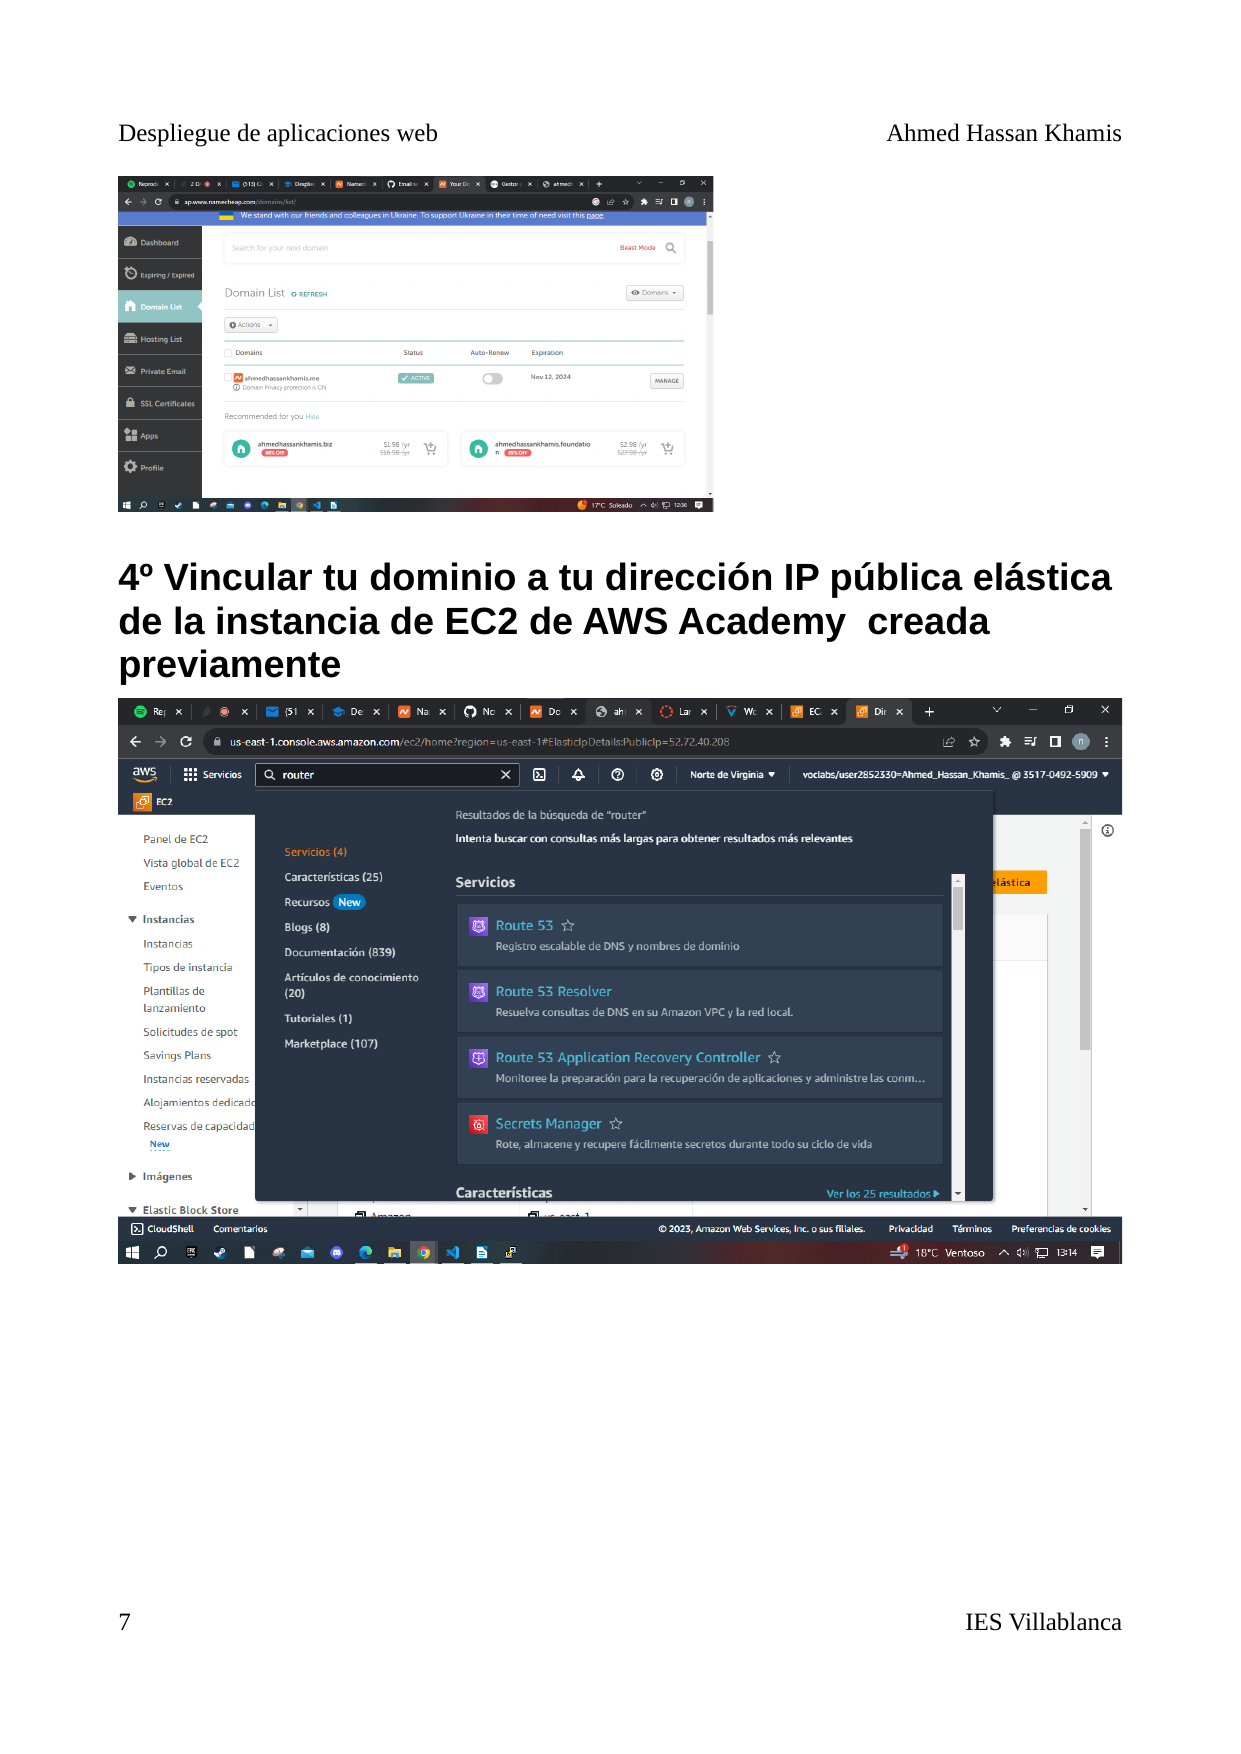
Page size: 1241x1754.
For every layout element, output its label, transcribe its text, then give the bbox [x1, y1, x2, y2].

picture [118, 176, 714, 512]
picture [118, 698, 1123, 1264]
subtitle 4º Vincular tu dominio a tu dirección IP pública elástica de la instancia de EC2 de AWS Academy creada previamente [118, 555, 1122, 686]
